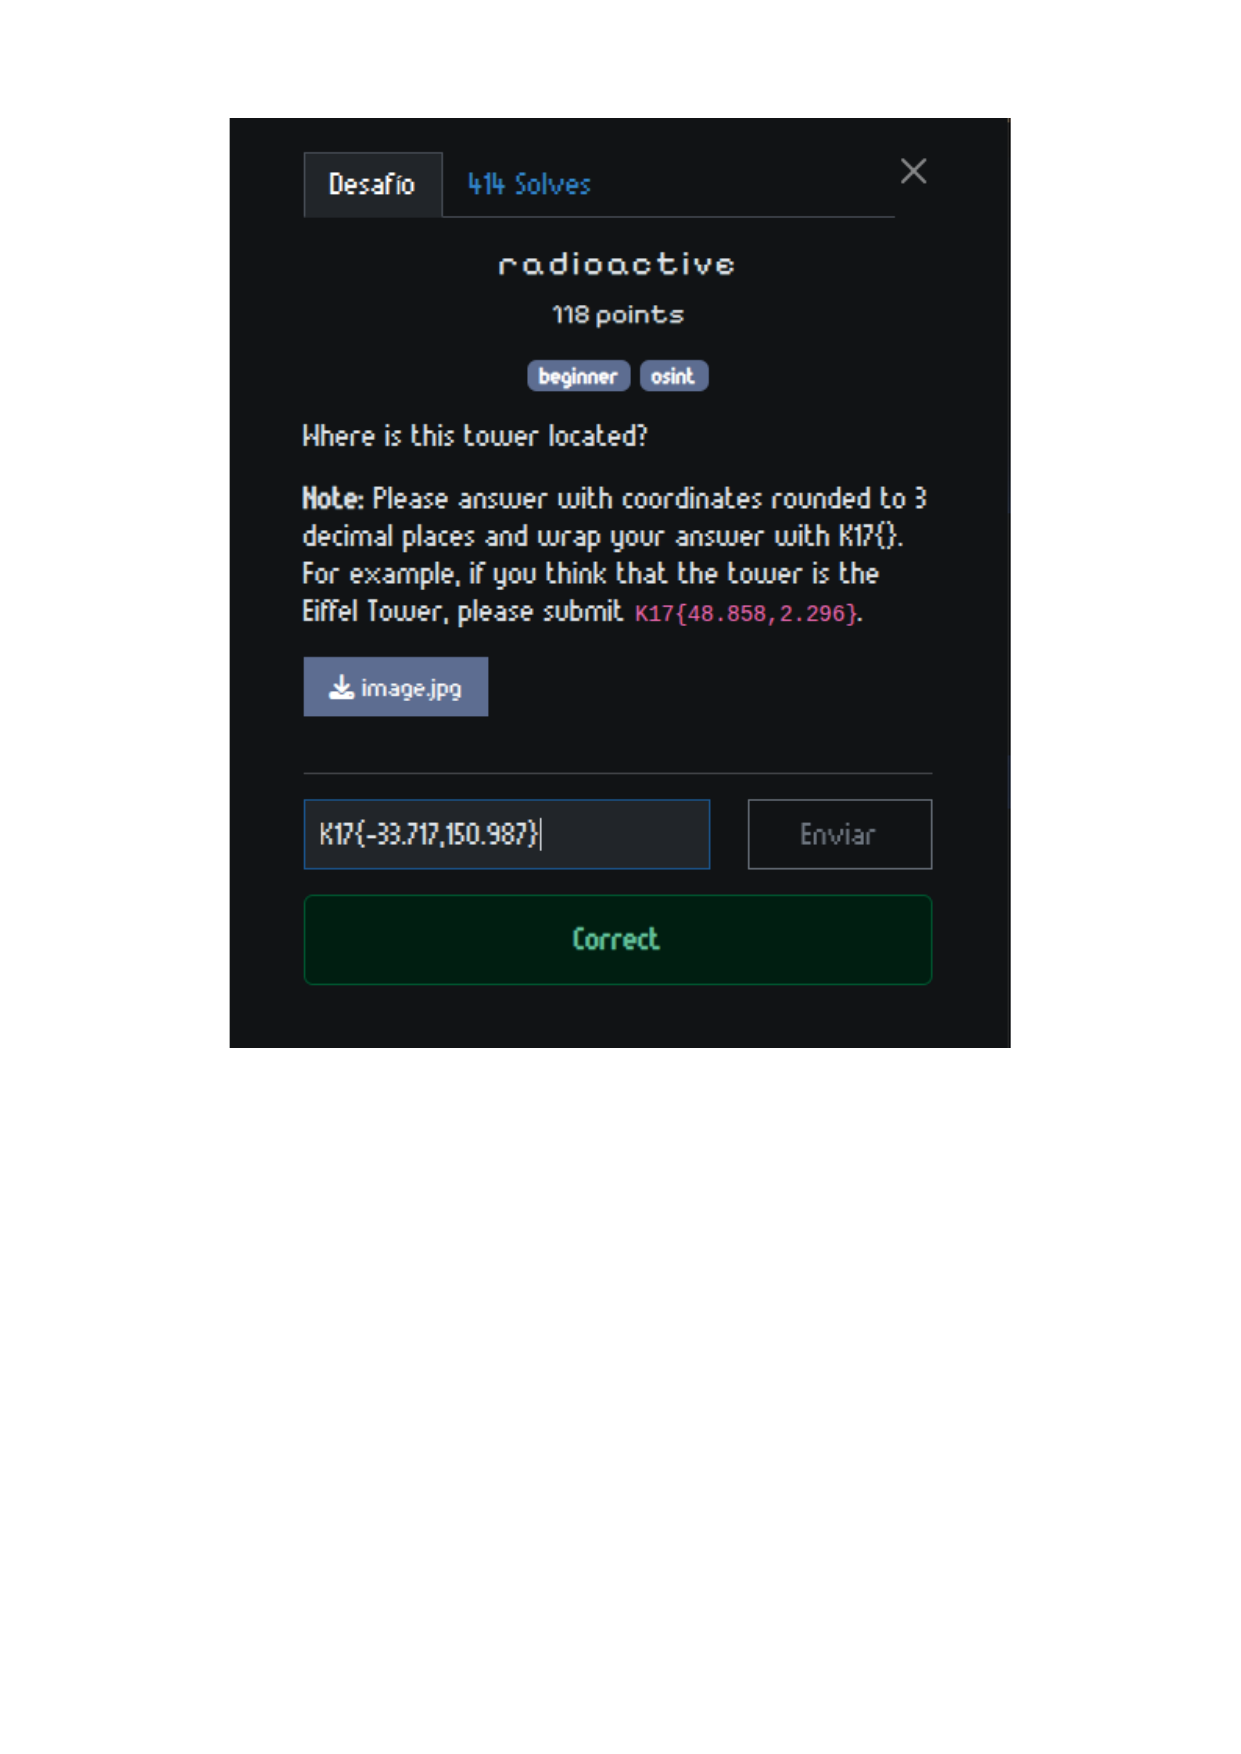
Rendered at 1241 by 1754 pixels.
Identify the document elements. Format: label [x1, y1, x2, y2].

picture [229, 118, 1011, 1048]
